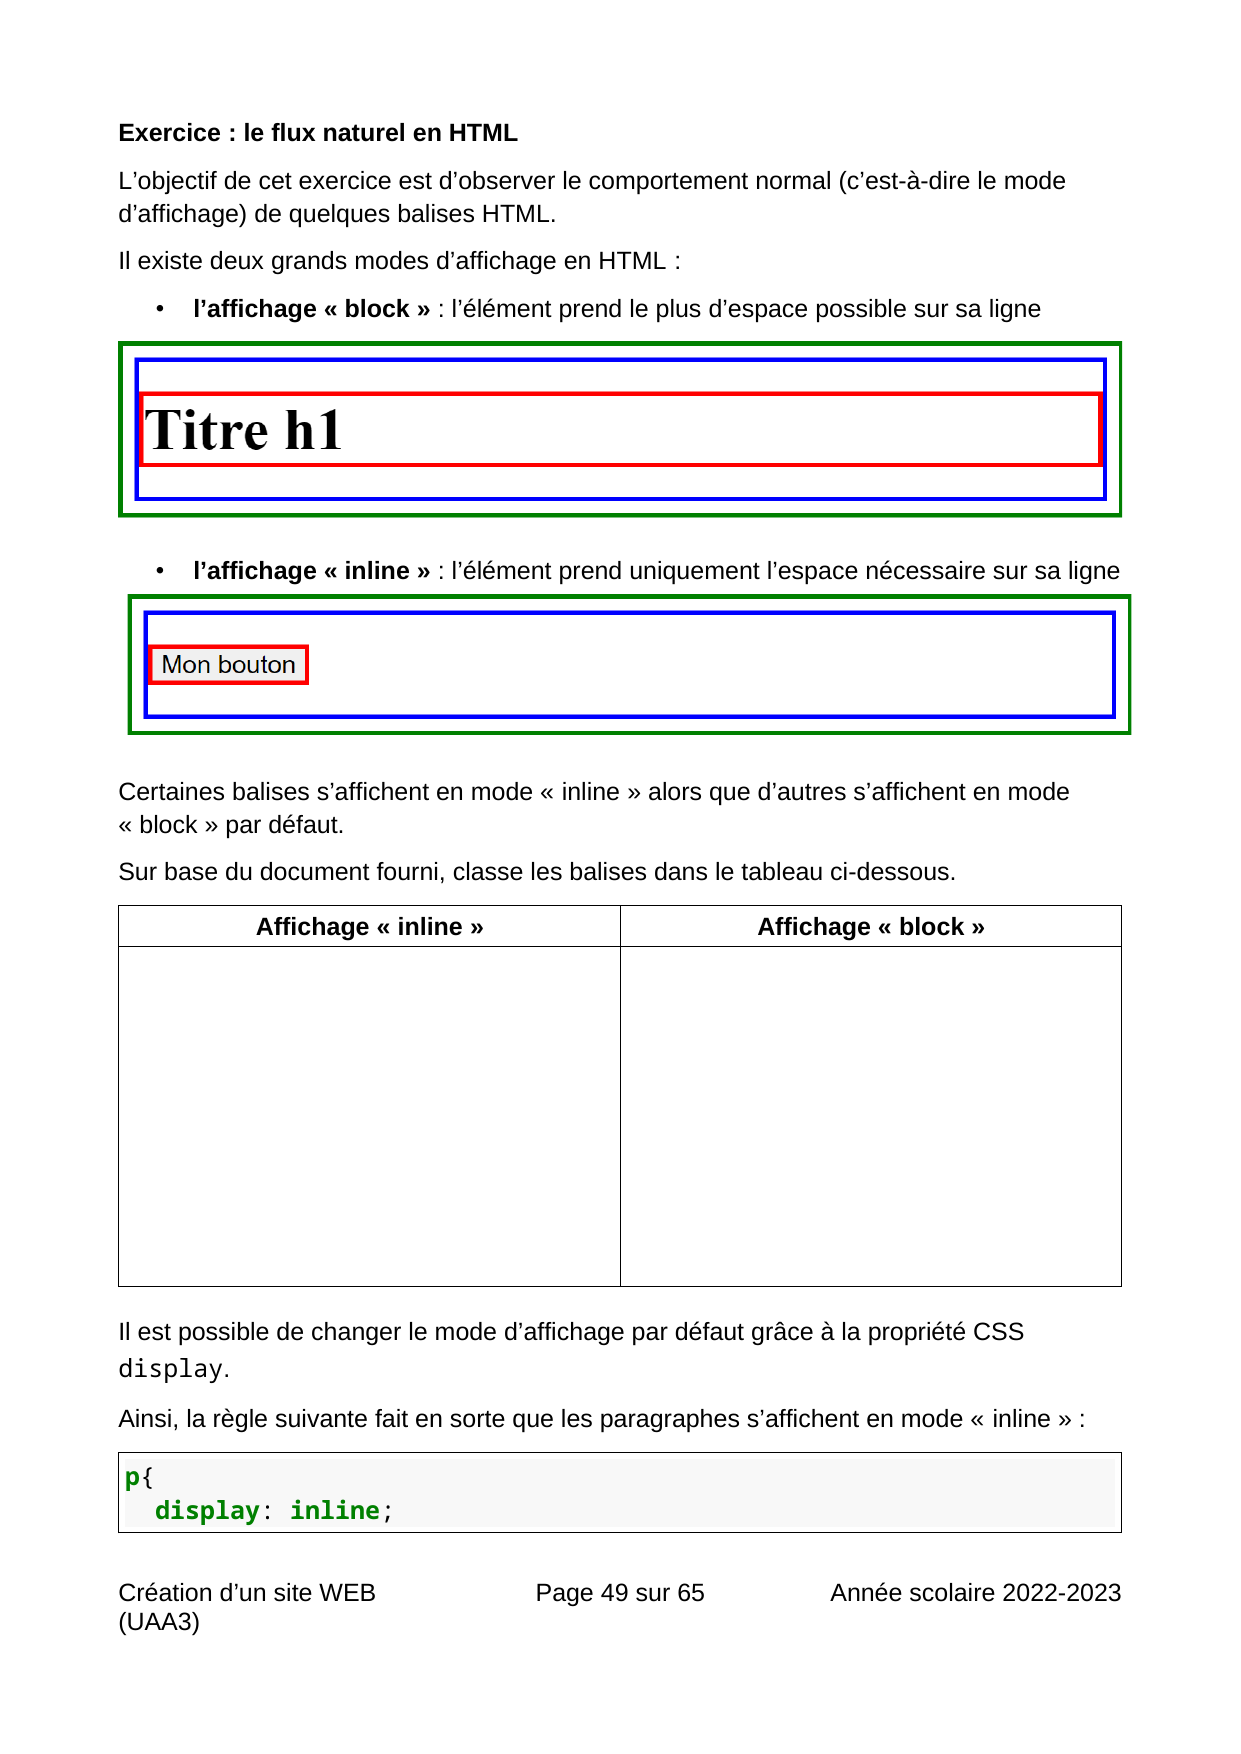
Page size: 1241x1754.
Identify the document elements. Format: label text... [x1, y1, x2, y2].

list l’affichage « block » : l’élément prend le plus d’espace possible sur sa ligne [156, 294, 1122, 323]
table_header Affichage « block » [621, 906, 1121, 946]
picture [127, 594, 1132, 743]
table_cell [621, 947, 1121, 1286]
text Il est possible de changer le mode d’affichage par défaut grâce à la propriété CSS display. [118, 1317, 1122, 1384]
table_header Affichage « inline » [119, 906, 620, 946]
text Il existe deux grands modes d’affichage en HTML : [118, 246, 1122, 275]
list l’affichage « inline » : l’élément prend uniquement l’espace nécessaire sur sa ligne [156, 523, 1122, 585]
picture [118, 341, 1123, 523]
text Certaines balises s’affichent en mode « inline » alors que d’autres s’affichent en mode « block » par défaut. [118, 604, 1122, 838]
text Ainsi, la règle suivante fait en sorte que les paragraphes s’affichent en mode « inline » : [118, 1404, 1122, 1433]
table_cell [119, 947, 620, 1286]
table_header p{ display: inline; [119, 1453, 1121, 1532]
text Exercice : le flux naturel en HTML [118, 118, 1122, 147]
text L’objectif de cet exercice est d’observer le comportement normal (c’est-à-dire le mode d’affichage) de quelques balises HTML. [118, 166, 1122, 227]
text Sur base du document fourni, classe les balises dans le tableau ci-dessous. [118, 857, 1122, 886]
